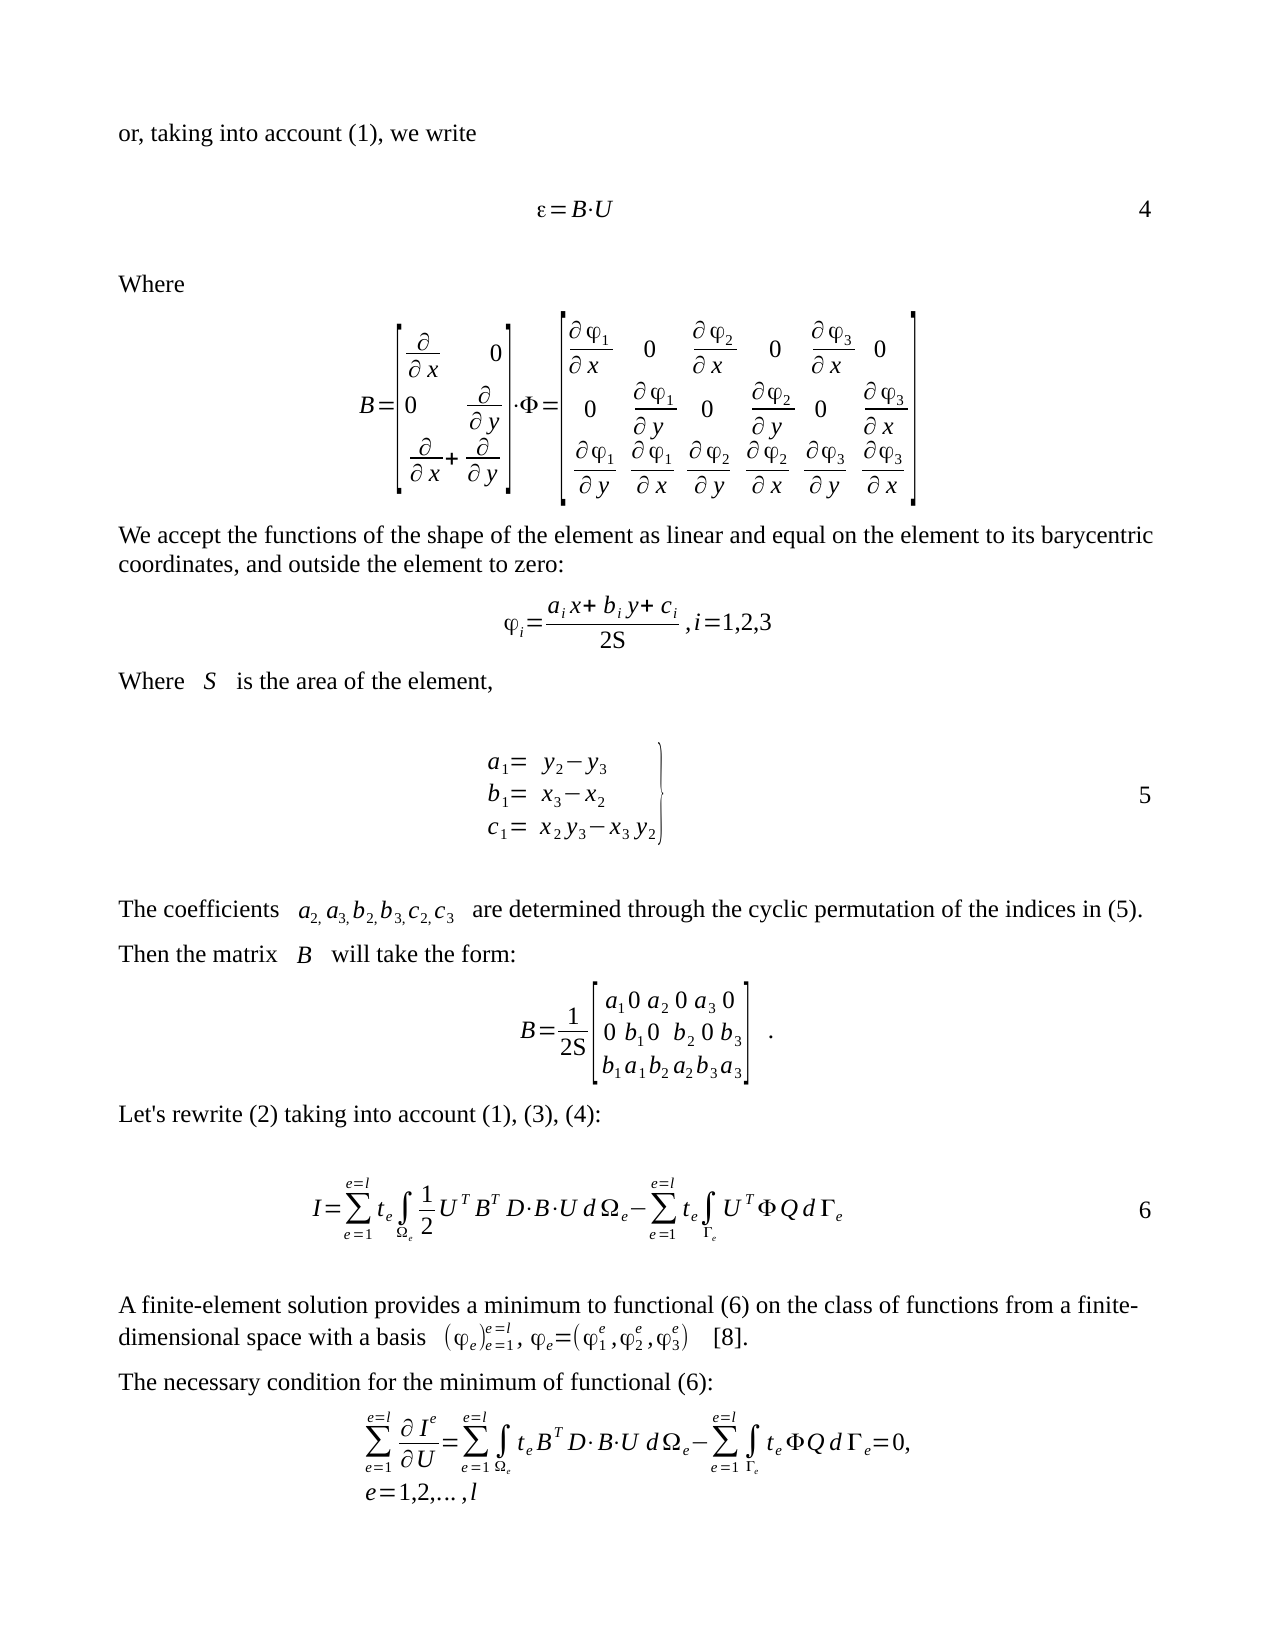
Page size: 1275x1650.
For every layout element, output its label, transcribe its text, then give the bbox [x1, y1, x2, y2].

text or, taking into account (1), we write [118, 118, 1157, 147]
table_header 4 [1041, 188, 1157, 241]
text Where [118, 269, 1157, 298]
text The necessary condition for the minimum of functional (6): [118, 1367, 1157, 1396]
table_header [118, 188, 1041, 241]
table_header [118, 736, 1041, 866]
table_header [118, 1169, 1041, 1262]
text . [118, 981, 1157, 1086]
text The coefficientsare determined through the cyclic permutation of the indices in (5). [118, 894, 1157, 927]
text Whereis the area of ​​the element, [118, 666, 1157, 695]
table_header 5 [1041, 736, 1157, 866]
table_header 6 [1041, 1169, 1157, 1262]
text A finite-element solution provides a minimum to functional (6) on the class of functions from a finite-dimensional space with a basis [8]. [118, 1291, 1157, 1354]
text We accept the functions of the shape of the element as linear and equal on the element to its barycentric coordinates, and outside the element to zero: [118, 521, 1157, 578]
text Let's rewrite (2) taking into account (1), (3), (4): [118, 1099, 1157, 1128]
text Then the matrixwill take the form: [118, 939, 1157, 968]
